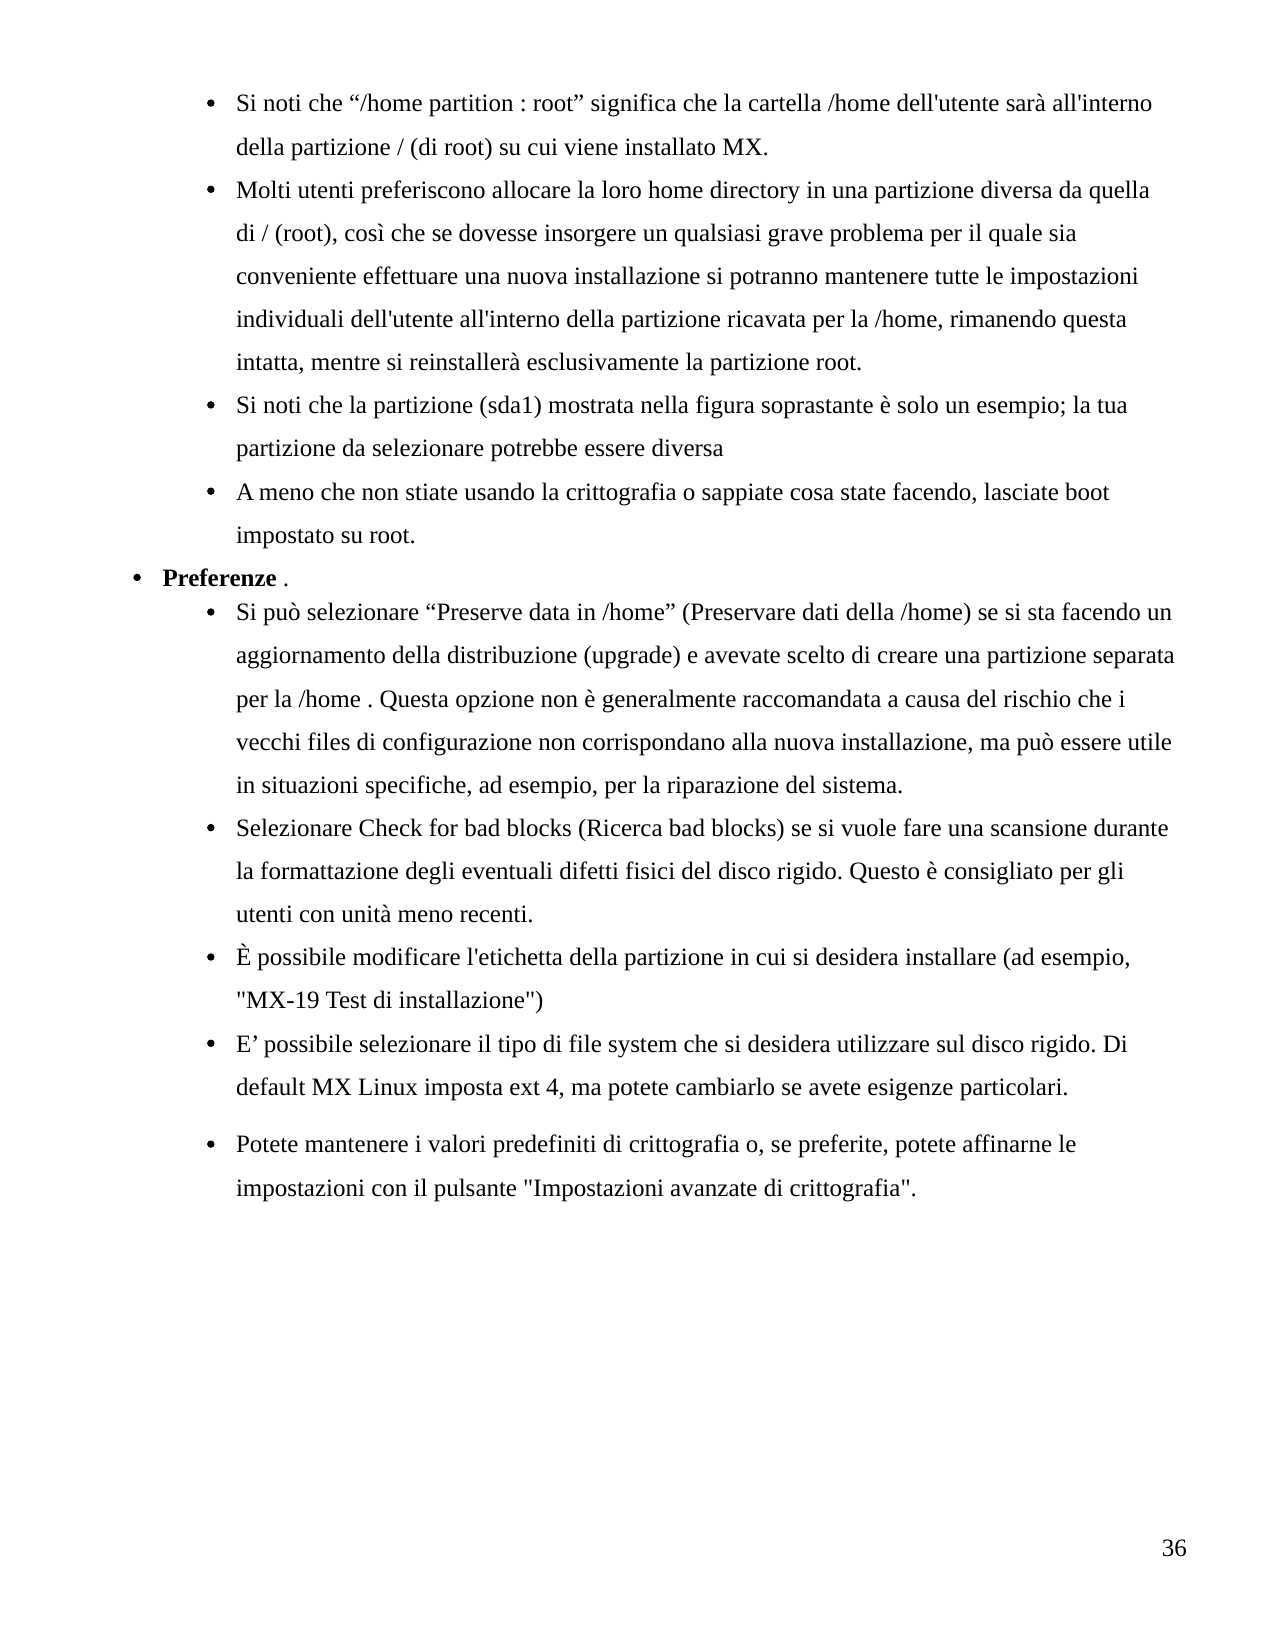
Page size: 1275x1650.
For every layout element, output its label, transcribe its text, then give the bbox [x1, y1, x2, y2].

list Selezionare Check for bad blocks (Ricerca bad blocks) se si vuole fare una scansione durante la formattazione degli eventuali difetti fisici del disco rigido. Questo è consigliato per gli utenti con unità meno recenti. [206, 813, 1186, 928]
list A meno che non stiate usando la crittografia o sappiate cosa state facendo, lasciate boot impostato su root. [206, 477, 1186, 548]
list Si noti che la partizione (sda1) mostrata nella figura soprastante è solo un esempio; la tua partizione da selezionare potrebbe essere diversa [206, 390, 1186, 462]
list Si noti che “/home partition : root” significa che la cartella /home dell'utente sarà all'interno della partizione / (di root) su cui viene installato MX. [206, 88, 1186, 160]
list E’ possibile selezionare il tipo di file system che si desidera utilizzare sul disco rigido. Di default MX Linux imposta ext 4, ma potete cambiarlo se avete esigenze particolari. [206, 1029, 1186, 1101]
list Molti utenti preferiscono allocare la loro home directory in una partizione diversa da quella di / (root), così che se dovesse insorgere un qualsiasi grave problema per il quale sia conveniente effettuare una nuova installazione si potranno mantenere tutte le impostazioni individuali dell'utente all'interno della partizione ricavata per la /home, rimanendo questa intatta, mentre si reinstallerà esclusivamente la partizione root. [206, 175, 1186, 376]
list Preferenze . [133, 563, 1186, 592]
list Potete mantenere i valori predefiniti di crittografia o, se preferite, potete affinarne le impostazioni con il pulsante "Impostazioni avanzate di crittografia". [206, 1129, 1186, 1201]
list È possibile modificare l'etichetta della partizione in cui si desidera installare (ad esempio, "MX-19 Test di installazione") [206, 942, 1186, 1014]
list Si può selezionare “Preserve data in /home” (Preservare dati della /home) se si sta facendo un aggiornamento della distribuzione (upgrade) e avevate scelto di creare una partizione separata per la /home . Questa opzione non è generalmente raccomandata a causa del rischio che i vecchi files di configurazione non corrispondano alla nuova installazione, ma può essere utile in situazioni specifiche, ad esempio, per la riparazione del sistema. [206, 597, 1186, 799]
